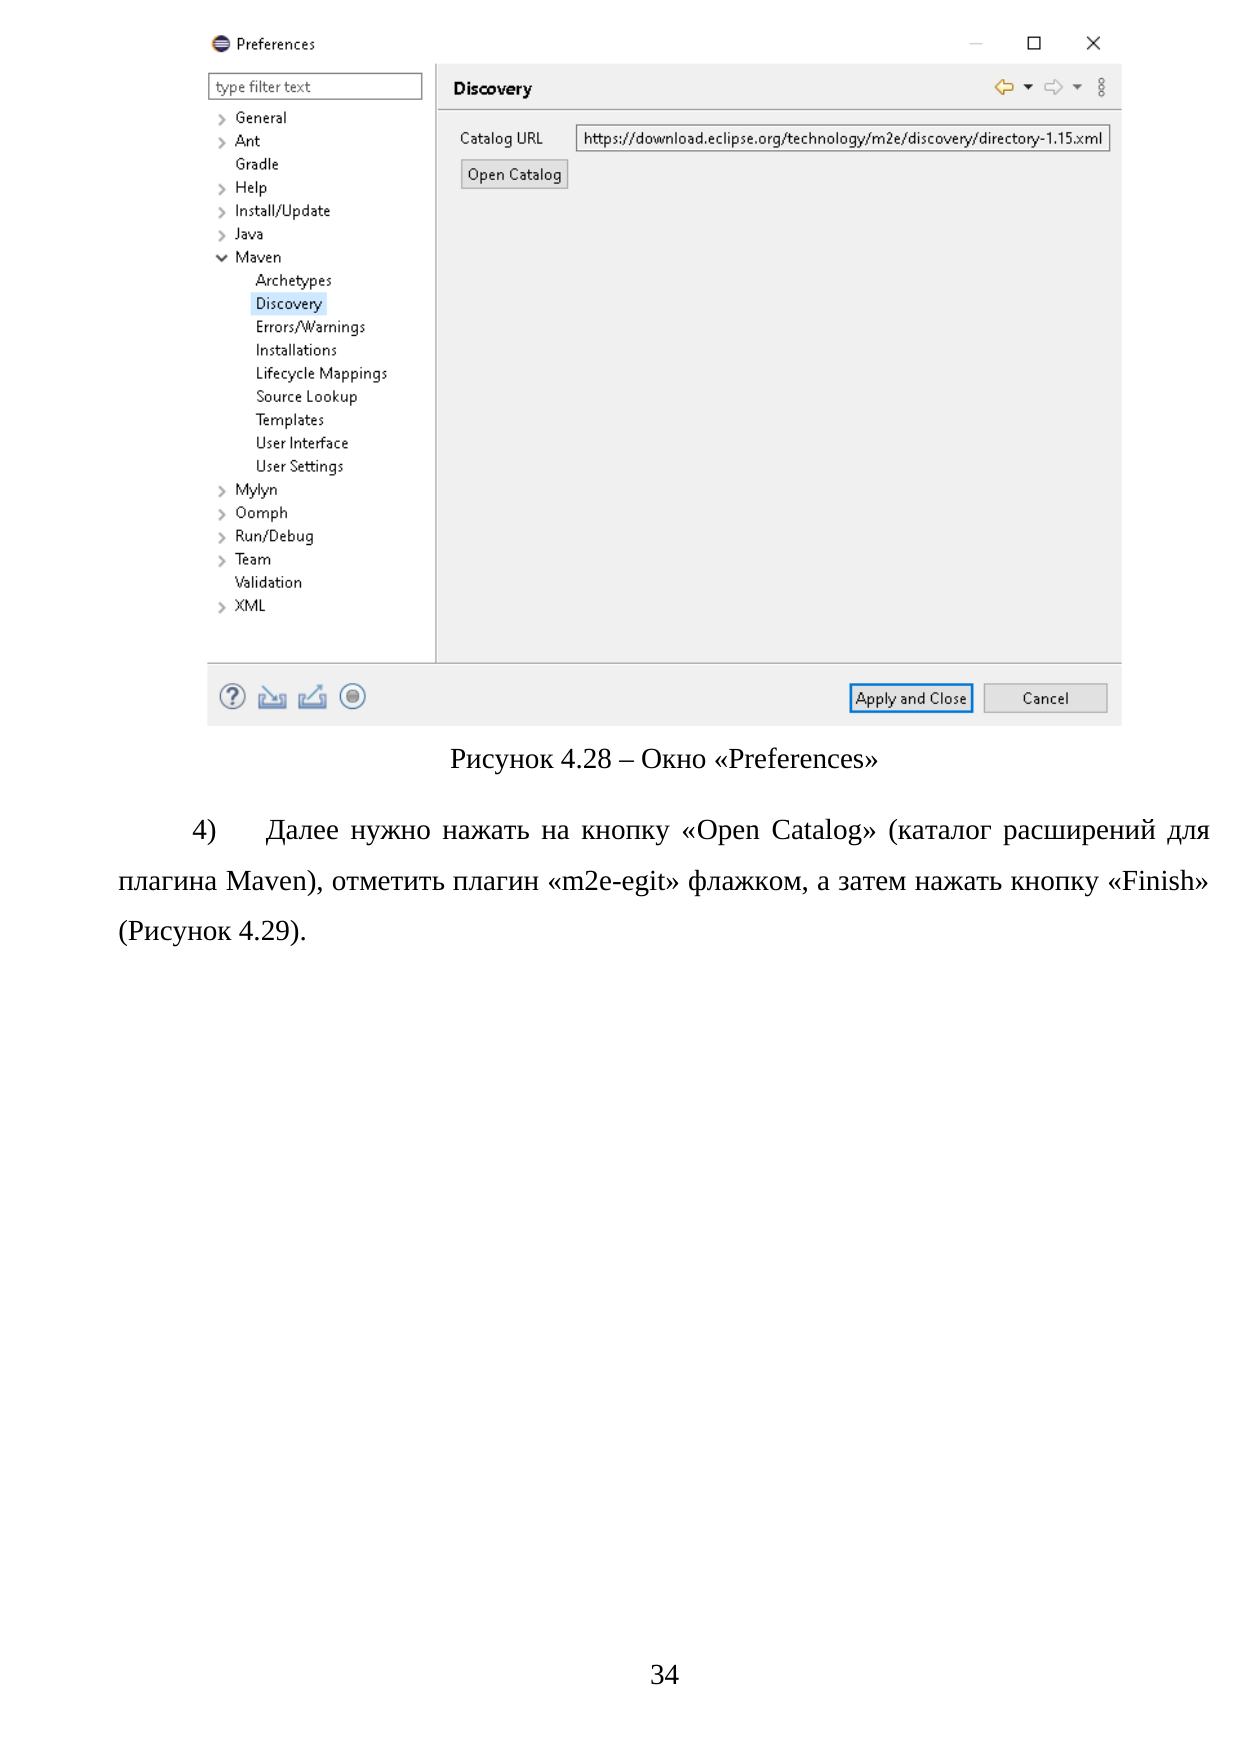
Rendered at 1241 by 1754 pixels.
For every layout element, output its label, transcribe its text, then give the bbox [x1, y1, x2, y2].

list Далее нужно нажать на кнопку «Open Catalog» (каталог расширений для плагина Maven), отметить плагин «m2e-egit» флажком, а затем нажать кнопку «Finish» (Рисунок 4.29). [118, 812, 1211, 947]
text Рисунок 4.28 – Окно «Preferences» [118, 741, 1211, 775]
